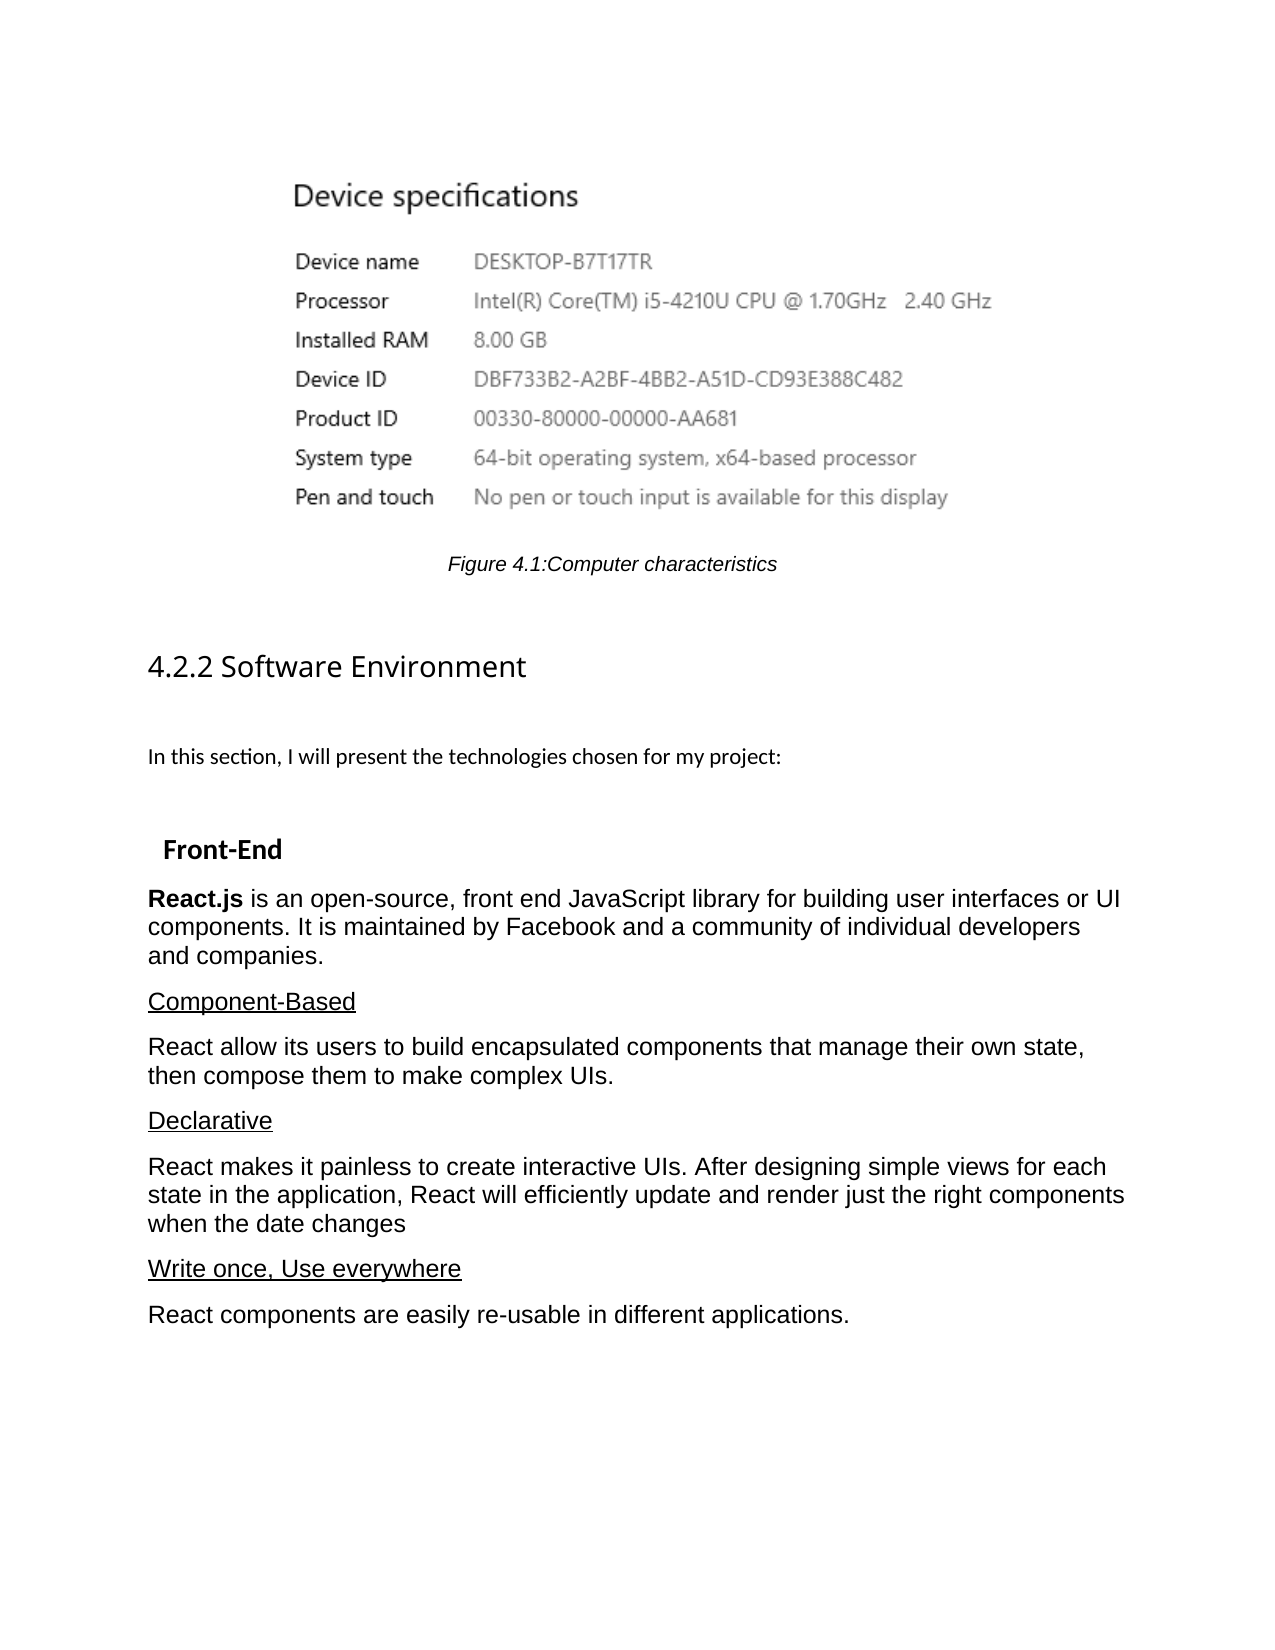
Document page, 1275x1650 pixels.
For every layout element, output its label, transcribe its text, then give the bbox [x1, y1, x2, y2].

subtitle 4.2.2 Software Environment [148, 646, 1127, 686]
text React allow its users to build encapsulated components that manage their own state, then compose them to make complex UIs. [148, 1032, 1127, 1089]
text Front-End [148, 831, 1127, 867]
text Component-Based [148, 986, 1127, 1015]
text In this section, I will present the technologies chosen for my project: [148, 742, 1127, 770]
text Write once, Use everywhere [148, 1254, 1127, 1283]
text React makes it painless to create interactive UIs. After designing simple views for each state in the application, React will efficiently update and render just the right components when the date changes [148, 1151, 1127, 1238]
text React components are easily re-usable in different applications. [148, 1300, 1127, 1328]
text Figure ‎4.1:Computer characteristics [448, 552, 1127, 576]
text Declarative [148, 1106, 1127, 1135]
text React.js is an open-source, front end JavaScript library for building user interfaces or UI components. It is maintained by Facebook and a community of individual developers and companies. [148, 883, 1127, 970]
